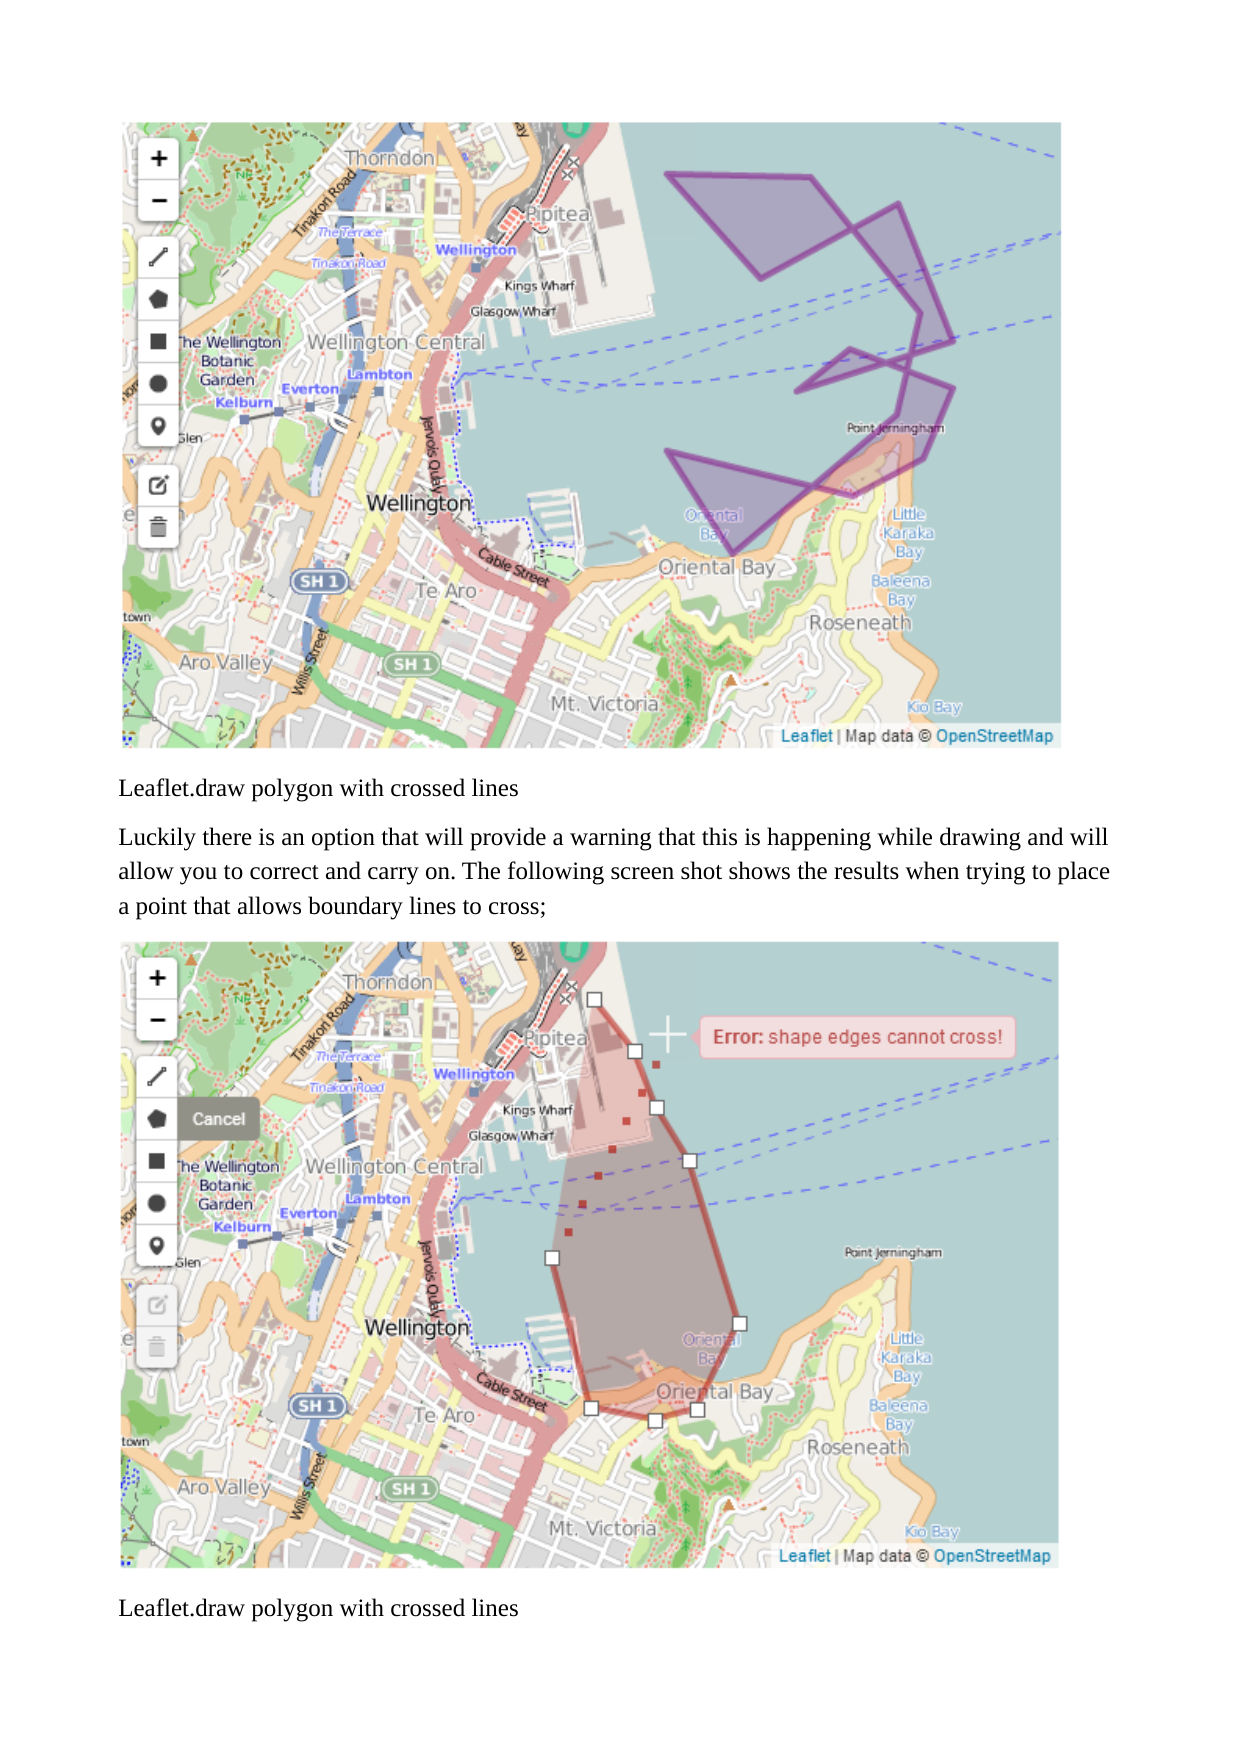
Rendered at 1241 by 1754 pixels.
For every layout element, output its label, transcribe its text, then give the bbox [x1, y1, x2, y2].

text Leaflet.draw polygon with crossed lines [118, 1593, 1122, 1622]
picture [118, 118, 1065, 753]
text Leaflet.draw polygon with crossed lines [118, 773, 1122, 802]
text Luckily there is an option that will provide a warning that this is happening while drawing and will allow you to correct and carry on. The following screen shot shows the results when trying to place a point that allows boundary lines to cross; [118, 822, 1122, 919]
picture [118, 940, 1062, 1573]
